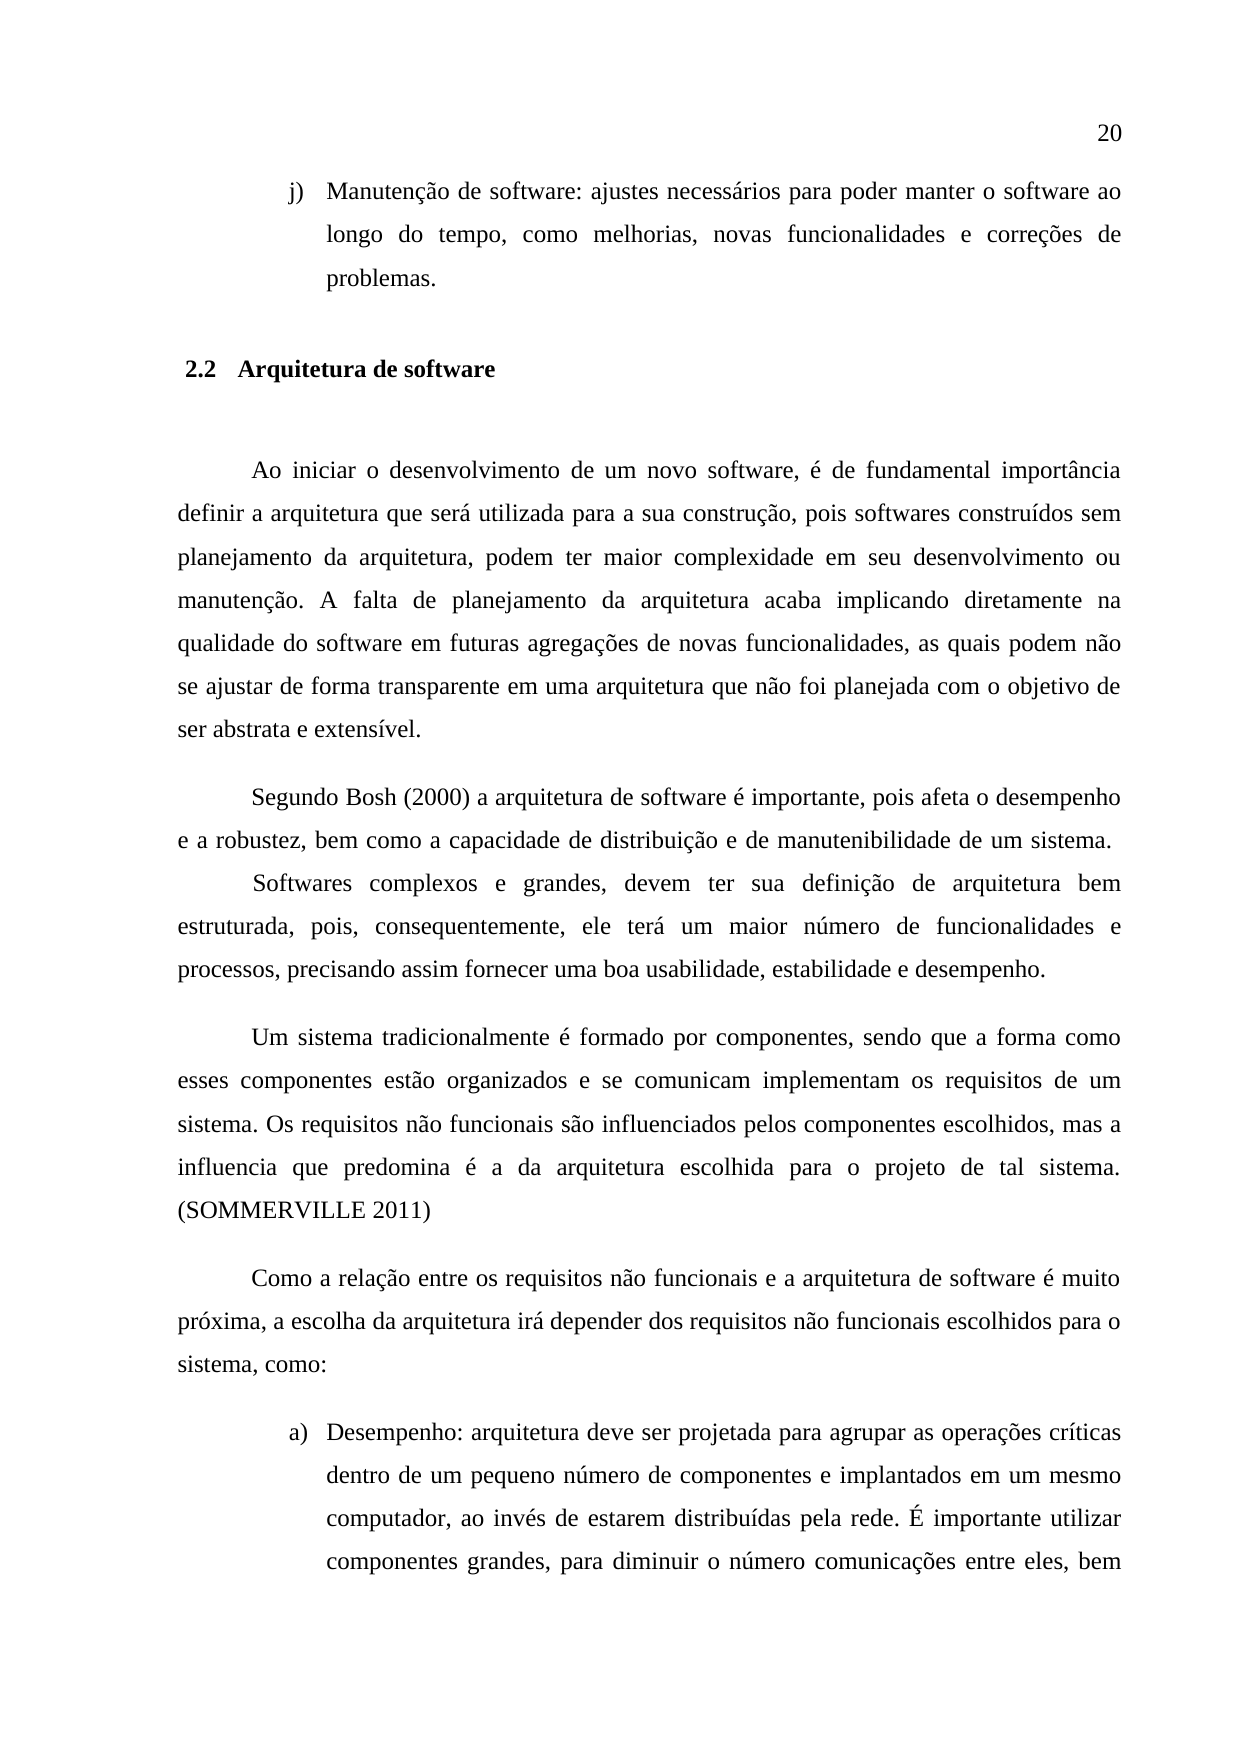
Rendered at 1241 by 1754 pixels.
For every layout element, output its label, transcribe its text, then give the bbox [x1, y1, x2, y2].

text Um sistema tradicionalmente é formado por componentes, sendo que a forma como esses componentes estão organizados e se comunicam implementam os requisitos de um sistema. Os requisitos não funcionais são influenciados pelos componentes escolhidos, mas a influencia que predomina é a da arquitetura escolhida para o projeto de tal sistema. (SOMMERVILLE 2011) [177, 1022, 1122, 1224]
text Como a relação entre os requisitos não funcionais e a arquitetura de software é muito próxima, a escolha da arquitetura irá depender dos requisitos não funcionais escolhidos para o sistema, como: [177, 1263, 1122, 1378]
list Manutenção de software: ajustes necessários para poder manter o software ao longo do tempo, como melhorias, novas funcionalidades e correções de problemas. [288, 176, 1122, 291]
list Desempenho: arquitetura deve ser projetada para agrupar as operações críticas dentro de um pequeno número de componentes e implantados em um mesmo computador, ao invés de estarem distribuídas pela rede. É importante utilizar componentes grandes, para diminuir o número comunicações entre eles, bem [288, 1417, 1122, 1575]
text Segundo Bosh (2000) a arquitetura de software é importante, pois afeta o desempenho e a robustez, bem como a capacidade de distribuição e de manutenibilidade de um sistema. Softwares complexos e grandes, devem ter sua definição de arquitetura bem estruturada, pois, consequentemente, ele terá um maior número de funcionalidades e processos, precisando assim fornecer uma boa usabilidade, estabilidade e desempenho. [177, 782, 1122, 983]
list Arquitetura de software [185, 354, 1122, 382]
text Ao iniciar o desenvolvimento de um novo software, é de fundamental importância definir a arquitetura que será utilizada para a sua construção, pois softwares construídos sem planejamento da arquitetura, podem ter maior complexidade em seu desenvolvimento ou manutenção. A falta de planejamento da arquitetura acaba implicando diretamente na qualidade do software em futuras agregações de novas funcionalidades, as quais podem não se ajustar de forma transparente em uma arquitetura que não foi planejada com o objetivo de ser abstrata e extensível. [177, 455, 1122, 743]
